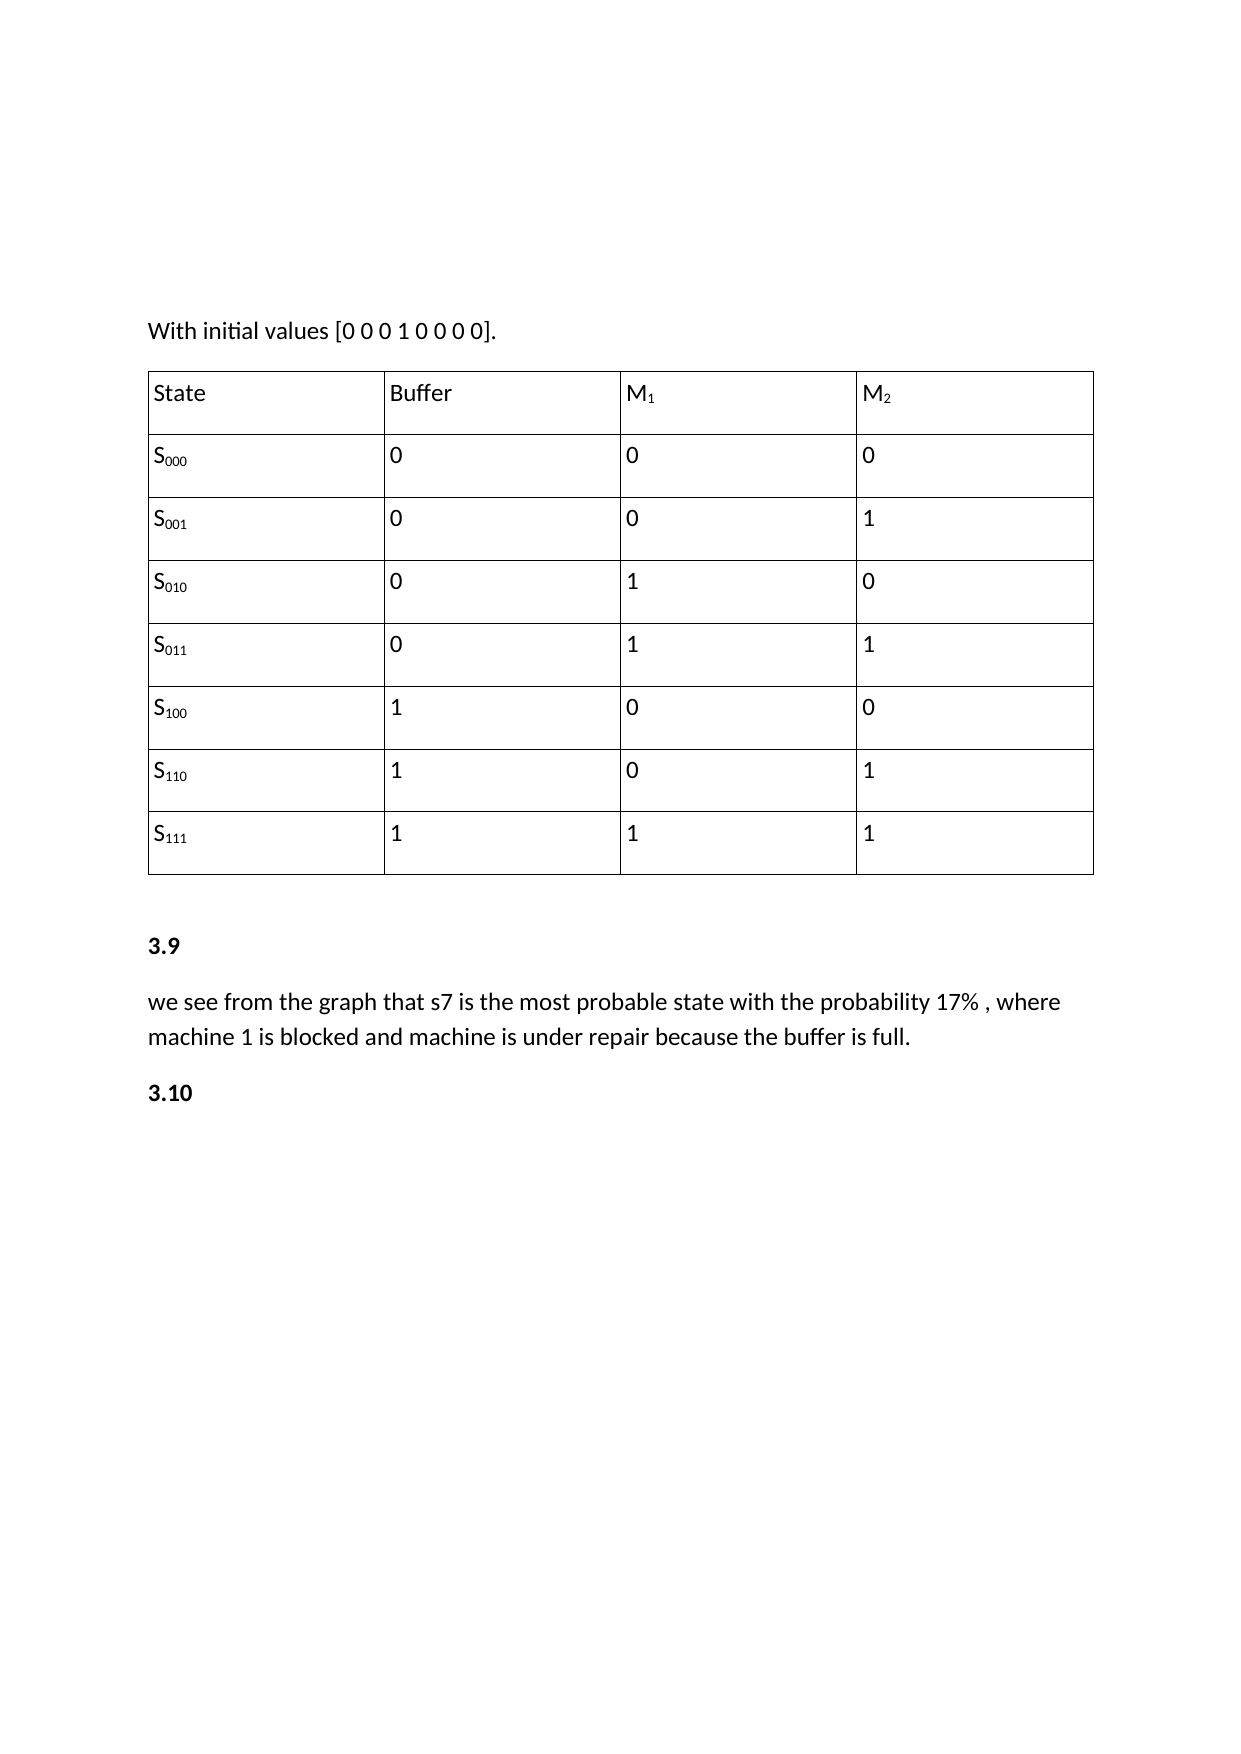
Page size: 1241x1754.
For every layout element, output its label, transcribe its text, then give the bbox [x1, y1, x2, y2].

text we see from the graph that s7 is the most probable state with the probability 17% , where machine 1 is blocked and machine is under repair because the buffer is full. [148, 986, 1093, 1052]
table_header M1 [621, 372, 856, 434]
table_header Buffer [385, 372, 620, 434]
table_cell 1 [621, 812, 856, 874]
table_cell S010 [149, 561, 384, 623]
table_cell 1 [857, 498, 1093, 560]
table_cell 0 [621, 750, 856, 811]
table_cell 1 [385, 750, 620, 811]
table_cell S100 [149, 687, 384, 748]
table_cell 1 [857, 750, 1093, 811]
table_cell 0 [857, 561, 1093, 623]
table_cell 1 [857, 812, 1093, 874]
table_cell S011 [149, 624, 384, 686]
table_cell 1 [857, 624, 1093, 686]
table_cell S110 [149, 750, 384, 811]
table_cell 0 [385, 561, 620, 623]
table_cell 1 [385, 687, 620, 748]
table_cell 0 [621, 687, 856, 748]
table_header M2 [857, 372, 1093, 434]
table_cell S000 [149, 435, 384, 497]
table_cell 1 [621, 561, 856, 623]
table_cell 0 [621, 498, 856, 560]
table_cell 0 [857, 687, 1093, 748]
text 3.9 [148, 930, 1093, 961]
table_cell S111 [149, 812, 384, 874]
table_cell 0 [385, 435, 620, 497]
text 3.10 [148, 1077, 1093, 1107]
table_header State [149, 372, 384, 434]
text With initial values [0 0 0 1 0 0 0 0]. [148, 315, 1093, 346]
table_cell 0 [385, 624, 620, 686]
table_cell 0 [385, 498, 620, 560]
table_cell 0 [621, 435, 856, 497]
table_cell S001 [149, 498, 384, 560]
table_cell 0 [857, 435, 1093, 497]
table_cell 1 [385, 812, 620, 874]
table_cell 1 [621, 624, 856, 686]
